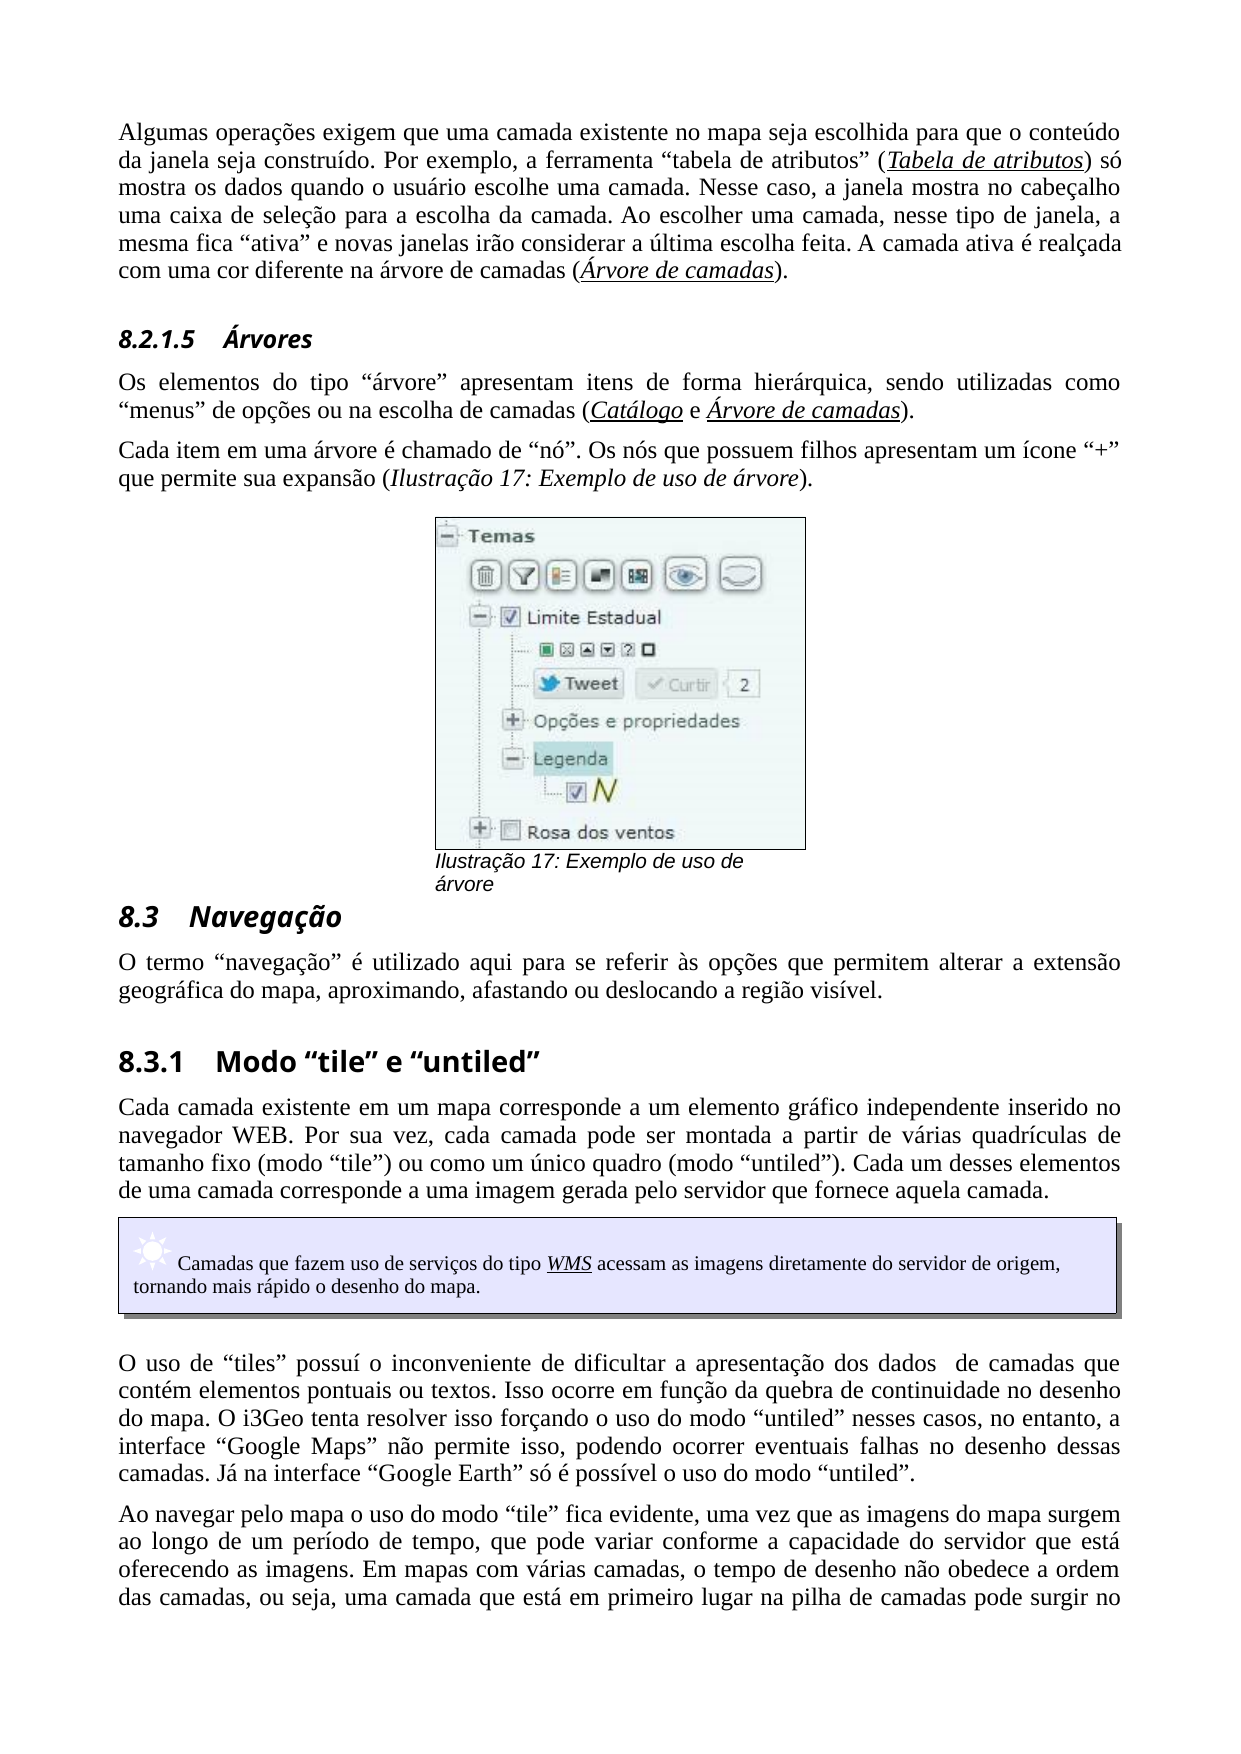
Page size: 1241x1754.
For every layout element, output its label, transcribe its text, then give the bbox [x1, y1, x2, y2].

picture [164, 1248, 173, 1254]
picture [138, 1237, 167, 1265]
text Camadas que fazem uso de serviços do tipo WMS acessam as imagens diretamente do servidor de origem, tornando mais rápido o desenho do mapa. [119, 1218, 1116, 1313]
picture [436, 518, 805, 849]
picture [149, 1262, 156, 1271]
subtitle Modo “tile” e “untiled” [118, 1041, 1122, 1081]
text O uso de “tiles” possuí o inconveniente de dificultar a apresentação dos dados de camadas que contém elementos pontuais ou textos. Isso ocorre em função da quebra de continuidade no desenho do mapa. O i3Geo tenta resolver isso forçando o uso do modo “untiled” nesses casos, no entanto, a interface “Google Maps” não permite isso, podendo ocorrer eventuais falhas no desenho dessas camadas. Já na interface “Google Earth” só é possível o uso do modo “untiled”. [118, 1349, 1122, 1487]
text Cada item em uma árvore é chamado de “nó”. Os nós que possuem filhos apresentam um ícone “+” que permite sua expansão (Ilustração 17: Exemplo de uso de árvore). [118, 436, 1122, 492]
text Ao navegar pelo mapa o uso do modo “tile” fica evidente, uma vez que as imagens do mapa surgem ao longo de um período de tempo, que pode variar conforme a capacidade do servidor que está oferecendo as imagens. Em mapas com várias camadas, o tempo de desenho não obedece a ordem das camadas, ou seja, uma camada que está em primeiro lugar na pilha de camadas pode surgir no [118, 1500, 1122, 1611]
text O termo “navegação” é utilizado aqui para se referir às opções que permitem alterar a extensão geográfica do mapa, aproximando, afastando ou deslocando a região visível. [118, 948, 1122, 1004]
picture [133, 1248, 141, 1254]
subtitle Árvores [118, 322, 1122, 356]
text Os elementos do tipo “árvore” apresentam itens de forma hierárquica, sendo utilizadas como “menus” de opções ou na escolha de camadas (Catálogo e Árvore de camadas). [118, 368, 1122, 424]
picture [149, 1231, 156, 1240]
text Algumas operações exigem que uma camada existente no mapa seja escolhida para que o conteúdo da janela seja construído. Por exemplo, a ferramenta “tabela de atributos” (Tabela de atributos) só mostra os dados quando o usuário escolhe uma camada. Nesse caso, a janela mostra no cabeçalho uma caixa de seleção para a escolha da camada. Ao escolher uma camada, nesse tipo de janela, a mesma fica “ativa” e novas janelas irão considerar a última escolha feita. A camada ativa é realçada com uma cor diferente na árvore de camadas (Árvore de camadas). [118, 118, 1122, 284]
text Ilustração 17: Exemplo de uso de árvore [435, 850, 805, 896]
text Cada camada existente em um mapa corresponde a um elemento gráfico independente inserido no navegador WEB. Por sua vez, cada camada pode ser montada a partir de várias quadrículas de tamanho fixo (modo “tile”) ou como um único quadro (modo “untiled”). Cada um desses elementos de uma camada corresponde a uma imagem gerada pelo servidor que fornece aquela camada. [118, 1093, 1122, 1204]
picture [138, 1257, 147, 1265]
subtitle [435, 504, 805, 516]
subtitle Navegação [118, 529, 1122, 936]
